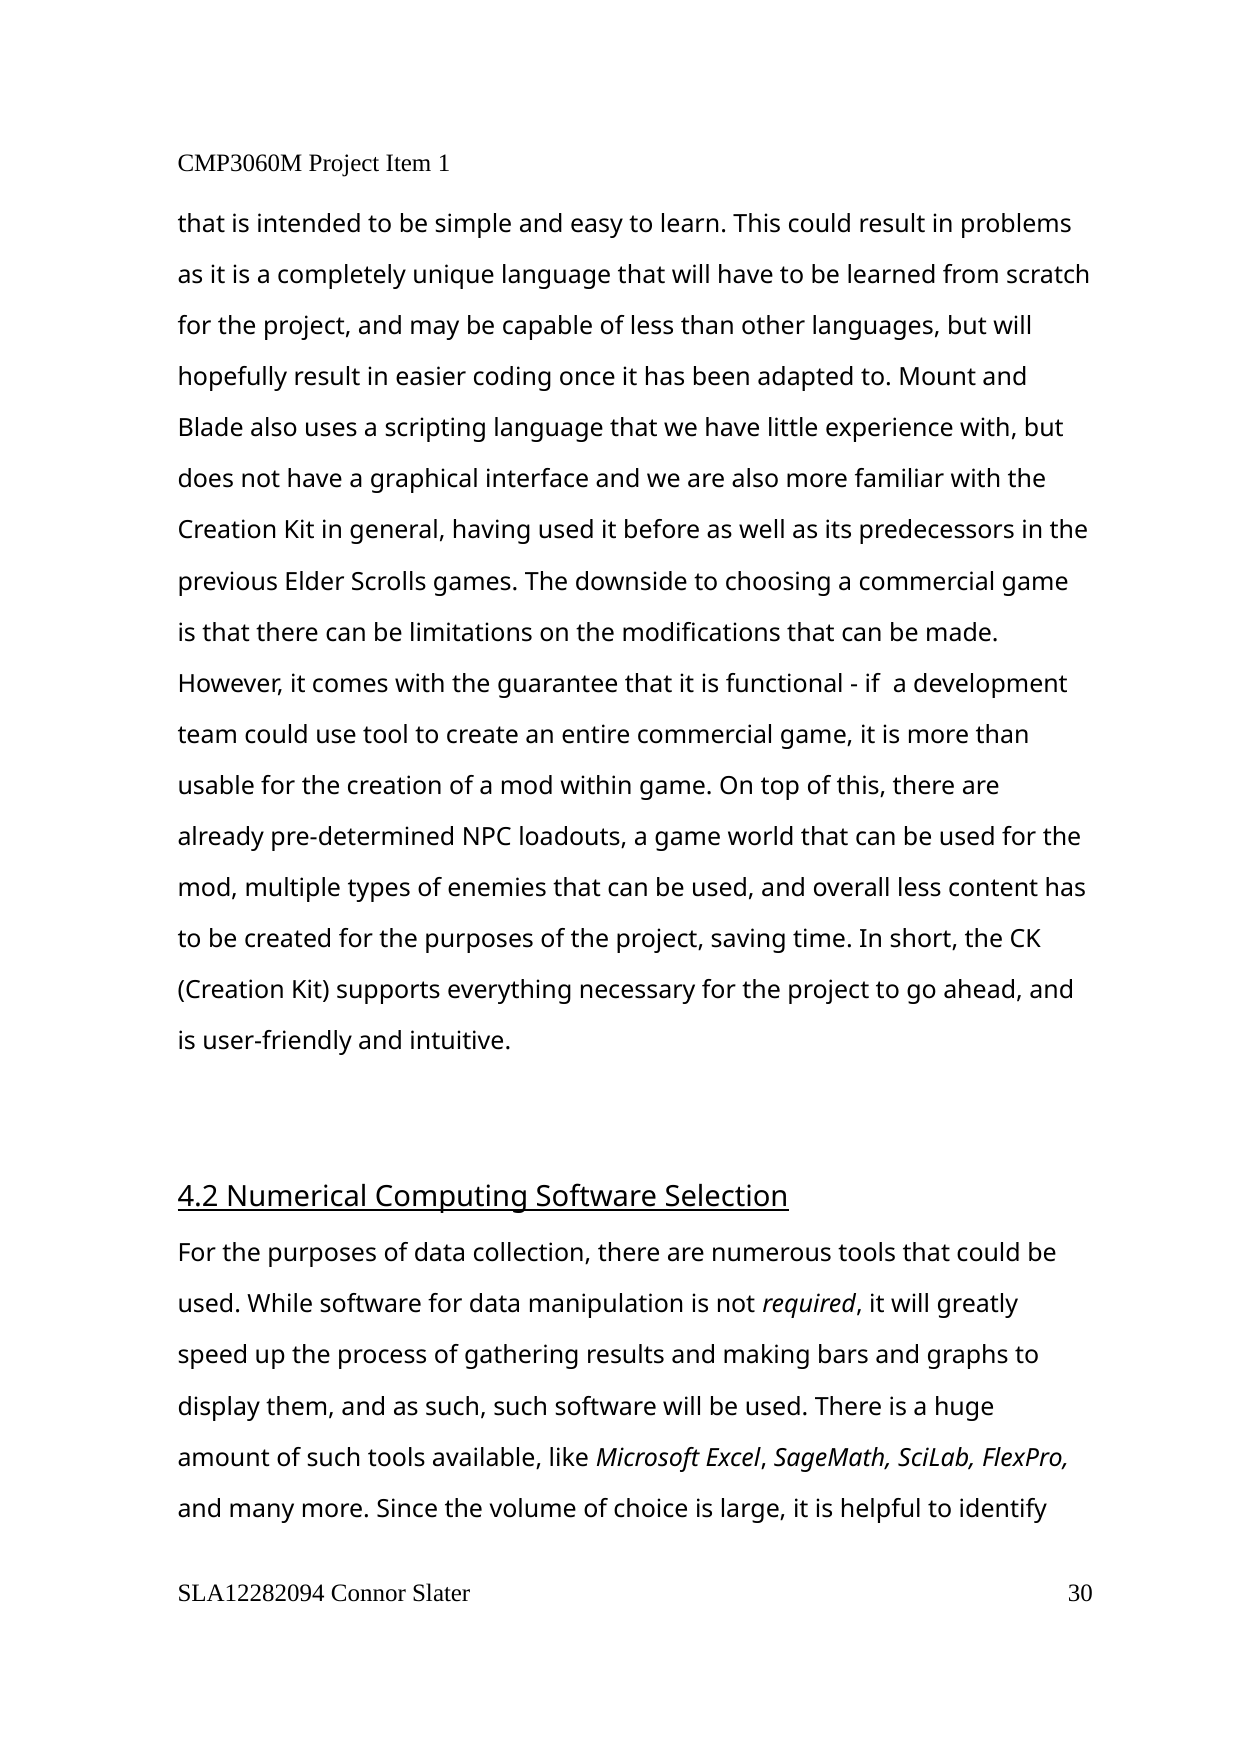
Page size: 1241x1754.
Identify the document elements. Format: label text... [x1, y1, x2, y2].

text 4.2 Numerical Computing Software Selection [177, 1176, 1093, 1215]
text that is intended to be simple and easy to learn. This could result in problems as it is a completely unique language that will have to be learned from scratch for the project, and may be capable of less than other languages, but will hopefully result in easier coding once it has been adapted to. Mount and Blade also uses a scripting language that we have little experience with, but does not have a graphical interface and we are also more familiar with the Creation Kit in general, having used it before as well as its predecessors in the previous Elder Scrolls games. The downside to choosing a commercial game is that there can be limitations on the modifications that can be made. However, it comes with the guarantee that it is functional - if a development team could use tool to create an entire commercial game, it is more than usable for the creation of a mod within game. On top of this, there are already pre-determined NPC loadouts, a game world that can be used for the mod, multiple types of enemies that can be used, and overall less content has to be created for the purposes of the project, saving time. In short, the CK (Creation Kit) supports everything necessary for the project to go ahead, and is user-friendly and intuitive. [177, 206, 1093, 1057]
text For the purposes of data collection, there are numerous tools that could be used. While software for data manipulation is not required, it will greatly speed up the process of gathering results and making bars and graphs to display them, and as such, such software will be used. There is a huge amount of such tools available, like Microsoft Excel, SageMath, SciLab, FlexPro, and many more. Since the volume of choice is large, it is helpful to identify [177, 1235, 1093, 1524]
